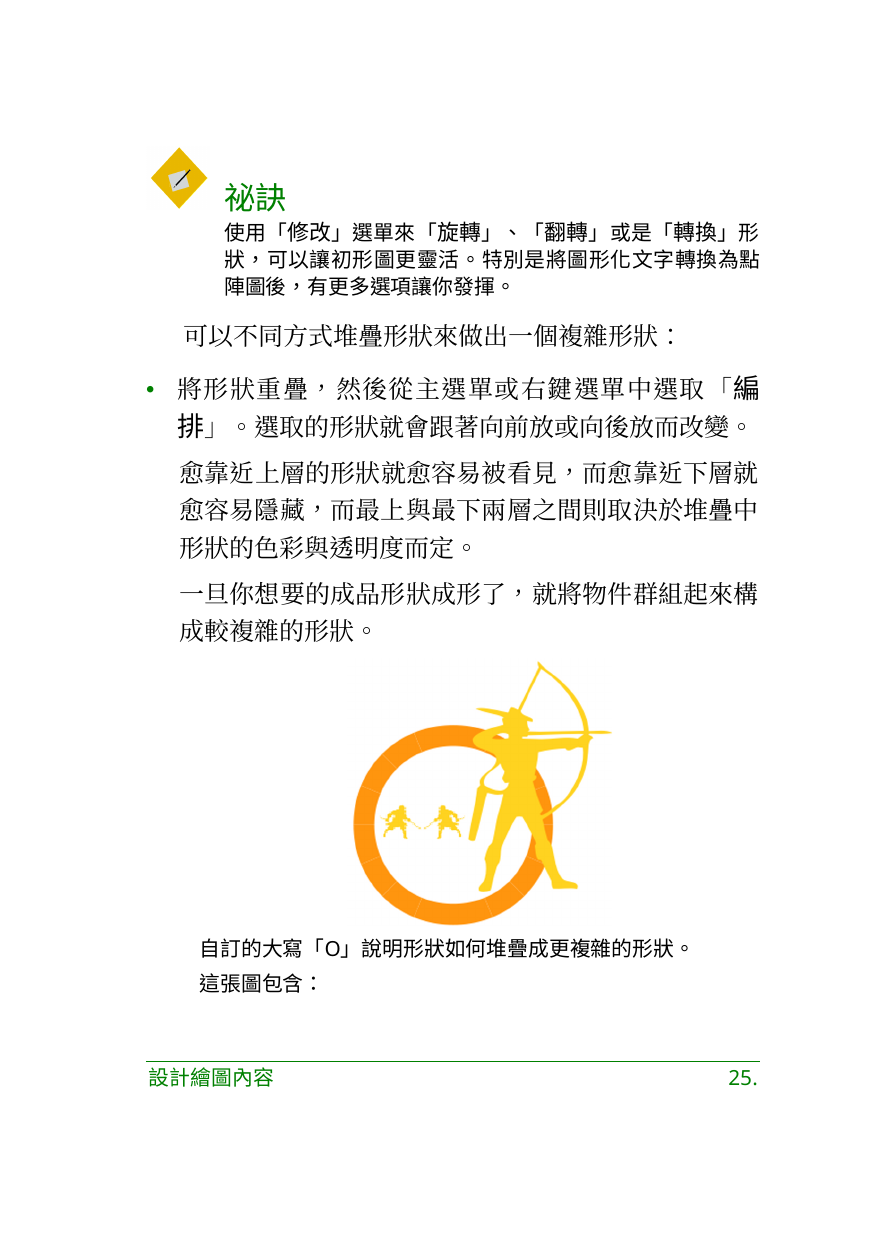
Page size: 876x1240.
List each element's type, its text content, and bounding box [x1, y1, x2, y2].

text 使用「修改」選單來「旋轉」、「翻轉」或是「轉換」形狀，可以讓初形圖更靈活。特別是將圖形化文字轉換為點陣圖後，有更多選項讓你發揮。 [224, 218, 760, 299]
text 可以不同方式堆疊形狀來做出一個複雜形狀： [146, 315, 760, 353]
text 愈靠近上層的形狀就愈容易被看見，而愈靠近下層就愈容易隱藏，而最上與最下兩層之間則取決於堆疊中形狀的色彩與透明度而定。 [179, 452, 760, 565]
list 祕訣 [146, 146, 760, 218]
table_cell 自訂的大寫「O」說明形狀如何堆疊成更複雜的形狀。 這張圖包含： [199, 927, 760, 997]
text 一旦你想要的成品形狀成形了，就將物件群組起來構成較複雜的形狀。 [179, 573, 760, 648]
list 將形狀重疊，然後從主選單或右鍵選單中選取「編排」。選取的形狀就會跟著向前放或向後放而改變。 [146, 369, 760, 444]
table_header [199, 659, 760, 927]
picture [146, 146, 210, 210]
picture [347, 658, 613, 926]
